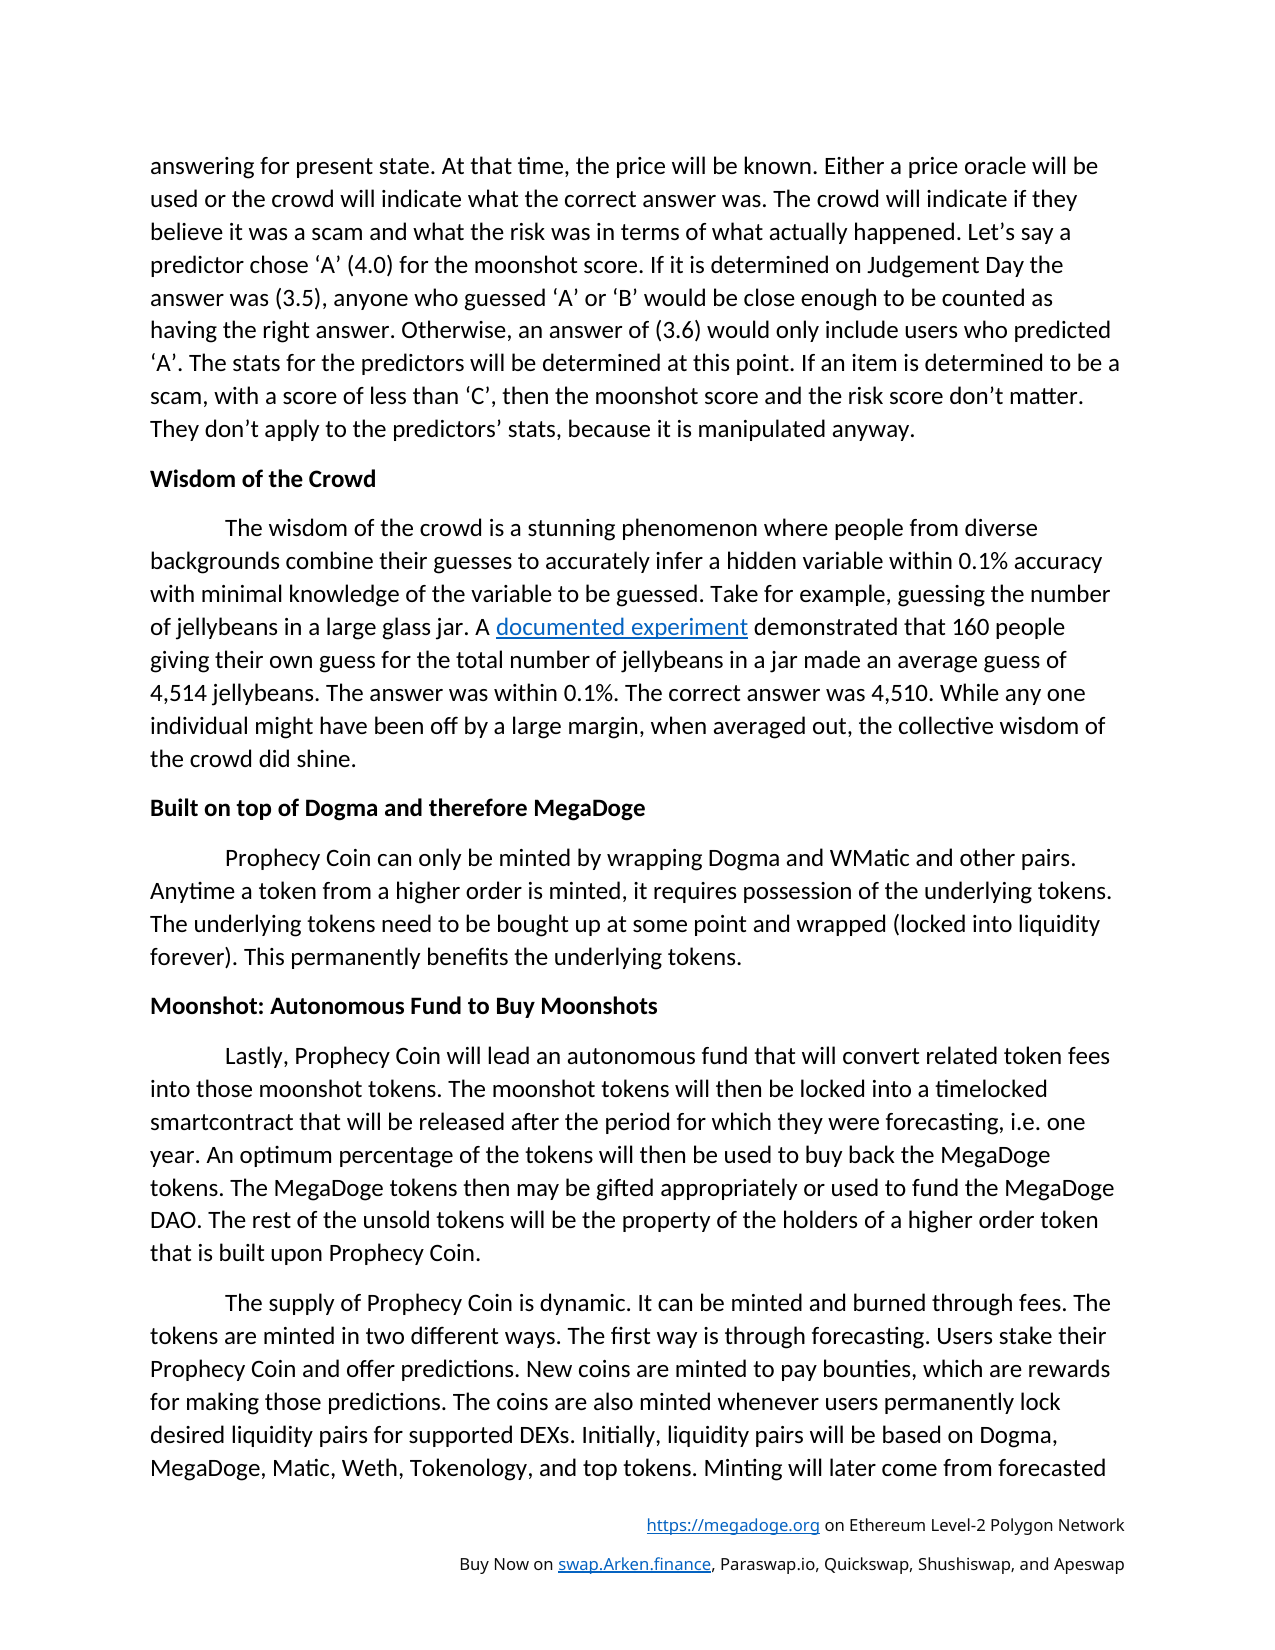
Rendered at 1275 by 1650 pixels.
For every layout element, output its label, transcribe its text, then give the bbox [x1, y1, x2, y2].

text Built on top of Dogma and therefore MegaDoge [150, 792, 1125, 823]
text Prophecy Coin can only be minted by wrapping Dogma and WMatic and other pairs. Anytime a token from a higher order is minted, it requires possession of the underlying tokens. The underlying tokens need to be bought up at some point and wrapped (locked into liquidity forever). This permanently benefits the underlying tokens. [150, 842, 1125, 971]
text answering for present state. At that time, the price will be known. Either a price oracle will be used or the crowd will indicate what the correct answer was. The crowd will indicate if they believe it was a scam and what the risk was in terms of what actually happened. Let’s say a predictor chose ‘A’ (4.0) for the moonshot score. If it is determined on Judgement Day the answer was (3.5), anyone who guessed ‘A’ or ‘B’ would be close enough to be counted as having the right answer. Otherwise, an answer of (3.6) would only include users who predicted ‘A’. The stats for the predictors will be determined at this point. If an item is determined to be a scam, with a score of less than ‘C’, then the moonshot score and the risk score don’t matter. They don’t apply to the predictors’ stats, because it is manipulated anyway. [150, 150, 1125, 444]
text The supply of Prophecy Coin is dynamic. It can be minted and burned through fees. The tokens are minted in two different ways. The first way is through forecasting. Users stake their Prophecy Coin and offer predictions. New coins are minted to pay bounties, which are rewards for making those predictions. The coins are also minted whenever users permanently lock desired liquidity pairs for supported DEXs. Initially, liquidity pairs will be based on Dogma, MegaDoge, Matic, Weth, Tokenology, and top tokens. Minting will later come from forecasted [150, 1287, 1125, 1482]
text The wisdom of the crowd is a stunning phenomenon where people from diverse backgrounds combine their guesses to accurately infer a hidden variable within 0.1% accuracy with minimal knowledge of the variable to be guessed. Take for example, guessing the number of jellybeans in a large glass jar. A documented experiment demonstrated that 160 people giving their own guess for the total number of jellybeans in a jar made an average guess of 4,514 jellybeans. The answer was within 0.1%. The correct answer was 4,510. While any one individual might have been off by a large margin, when averaged out, the collective wisdom of the crowd did shine. [150, 512, 1125, 773]
text Wisdom of the Crowd [150, 463, 1125, 493]
text Lastly, Prophecy Coin will lead an autonomous fund that will convert related token fees into those moonshot tokens. The moonshot tokens will then be locked into a timelocked smartcontract that will be released after the period for which they were forecasting, i.e. one year. An optimum percentage of the tokens will then be used to buy back the MegaDoge tokens. The MegaDoge tokens then may be gifted appropriately or used to fund the MegaDoge DAO. The rest of the unsold tokens will be the property of the holders of a higher order token that is built upon Prophecy Coin. [150, 1040, 1125, 1268]
text Moonshot: Autonomous Fund to Buy Moonshots [150, 990, 1125, 1021]
